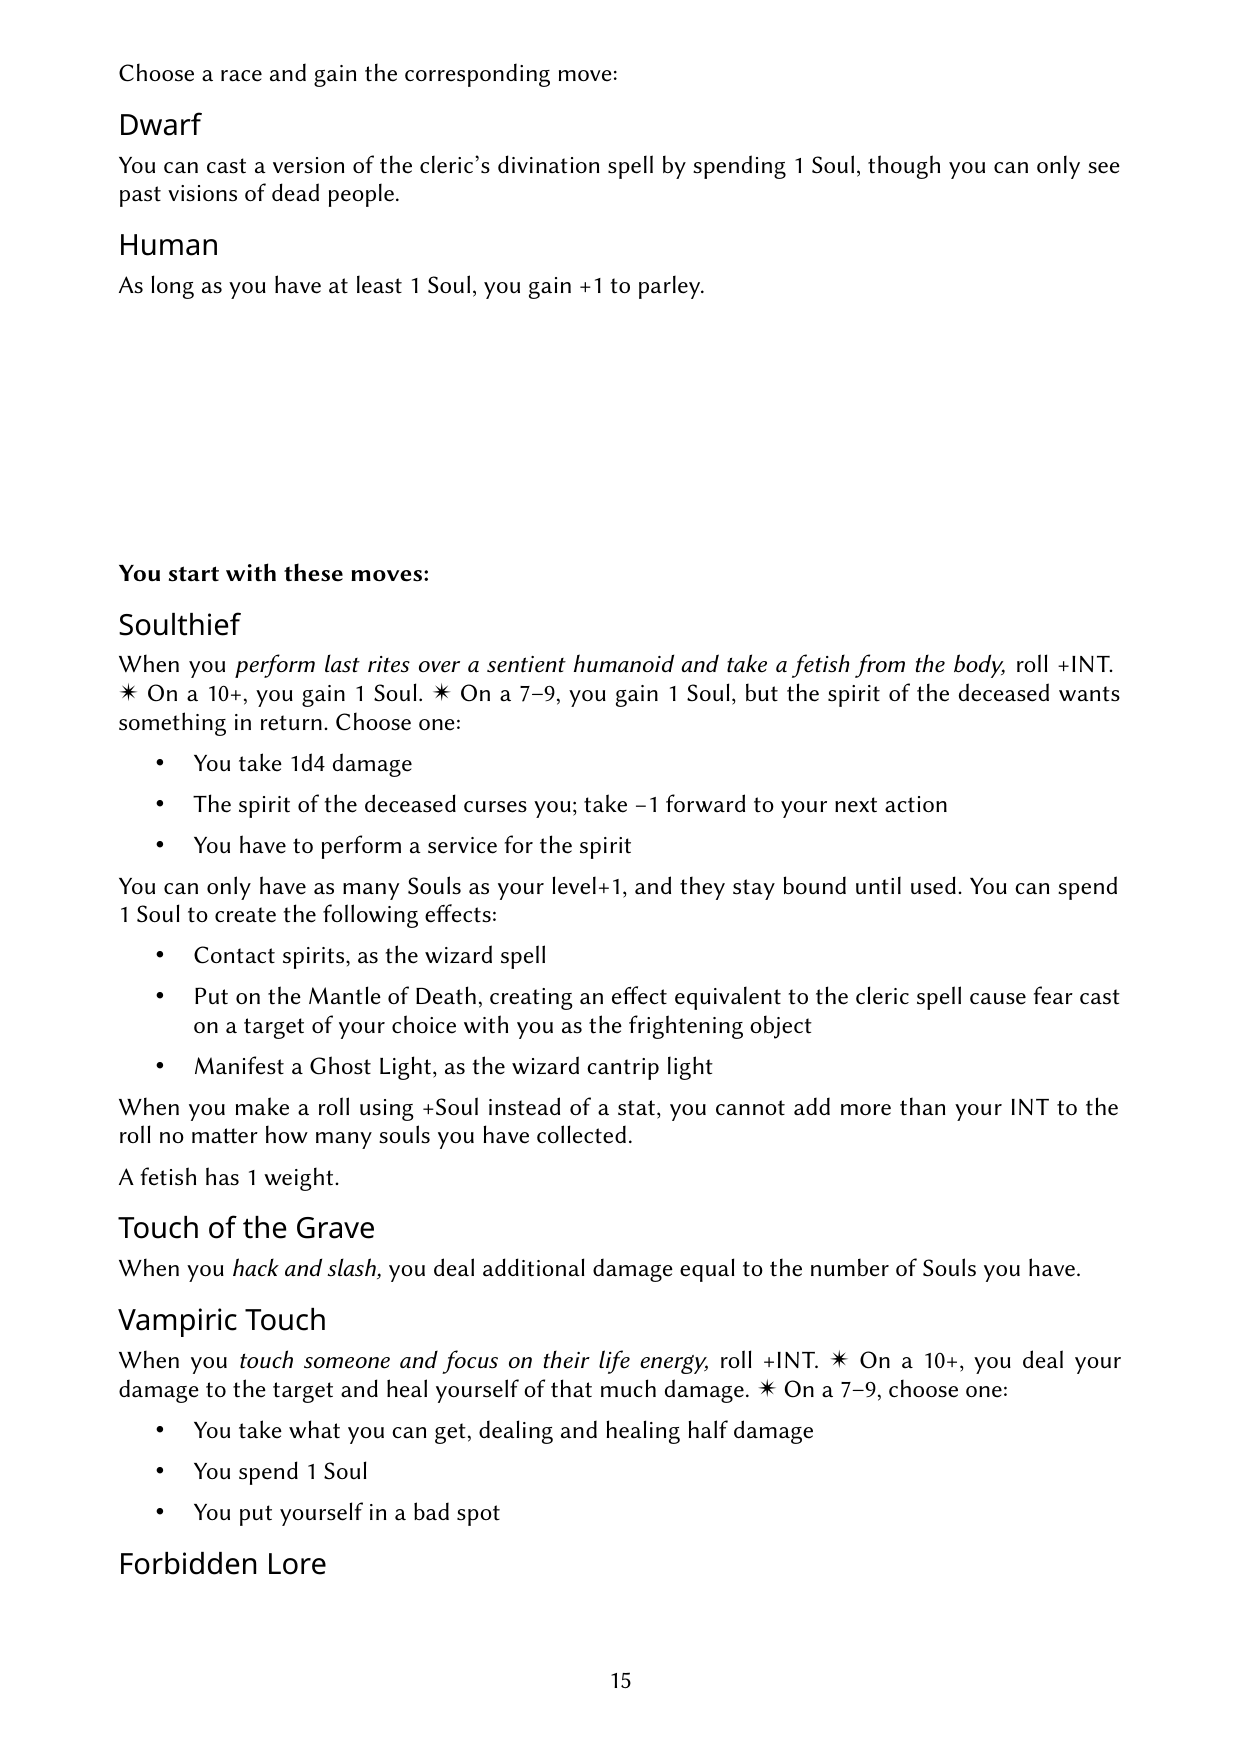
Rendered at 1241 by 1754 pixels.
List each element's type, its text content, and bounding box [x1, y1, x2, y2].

list You spend 1 Soul [156, 1457, 1122, 1486]
list Contact spirits, as the wizard spell [156, 941, 1122, 970]
subtitle Touch of the Grave [118, 1208, 1122, 1247]
text You can cast a version of the cleric’s divination spell by spending 1 Soul, though you can only see past visions of dead people. [118, 151, 1122, 208]
subtitle Soulthief [118, 604, 1122, 643]
list You take what you can get, dealing and healing half damage [156, 1416, 1122, 1444]
subtitle Vampiric Touch [118, 1299, 1122, 1339]
text You start with these moves: [118, 559, 1122, 587]
list Manifest a Ghost Light, as the wizard cantrip light [156, 1052, 1122, 1081]
text You can only have as many Souls as your level+1, and they stay bound until used. You can spend 1 Soul to create the following effects: [118, 872, 1122, 929]
subtitle Dwarf [118, 104, 1122, 144]
text Choose a race and gain the corresponding move: [118, 59, 1122, 88]
text When you perform last rites over a sentient humanoid and take a fetish from the body, roll +INT. ✴ On a 10+, you gain 1 Soul. ✴ On a 7–9, you gain 1 Soul, but the spirit of the deceased wants something in return. Choose one: [118, 651, 1122, 736]
text When you touch someone and focus on their life energy, roll +INT. ✴ On a 10+, you deal your damage to the target and heal yourself of that much damage. ✴ On a 7–9, choose one: [118, 1346, 1122, 1403]
list Put on the Mantle of Death, creating an effect equivalent to the cleric spell cause fear cast on a target of your choice with you as the frightening object [156, 982, 1122, 1039]
list The spirit of the deceased curses you; take −1 forward to your next action [156, 790, 1122, 818]
list You have to perform a service for the spirit [156, 831, 1122, 859]
text As long as you have at least 1 Soul, you gain +1 to parley. [118, 271, 1122, 300]
subtitle Human [118, 224, 1122, 264]
list You take 1d4 damage [156, 749, 1122, 777]
list You put yourself in a bad spot [156, 1498, 1122, 1527]
subtitle Forbidden Lore [118, 1543, 1122, 1583]
text When you make a roll using +Soul instead of a stat, you cannot add more than your INT to the roll no matter how many souls you have collected. [118, 1093, 1122, 1150]
text When you hack and slash, you deal additional damage equal to the number of Souls you have. [118, 1254, 1122, 1283]
text A fetish has 1 weight. [118, 1163, 1122, 1191]
